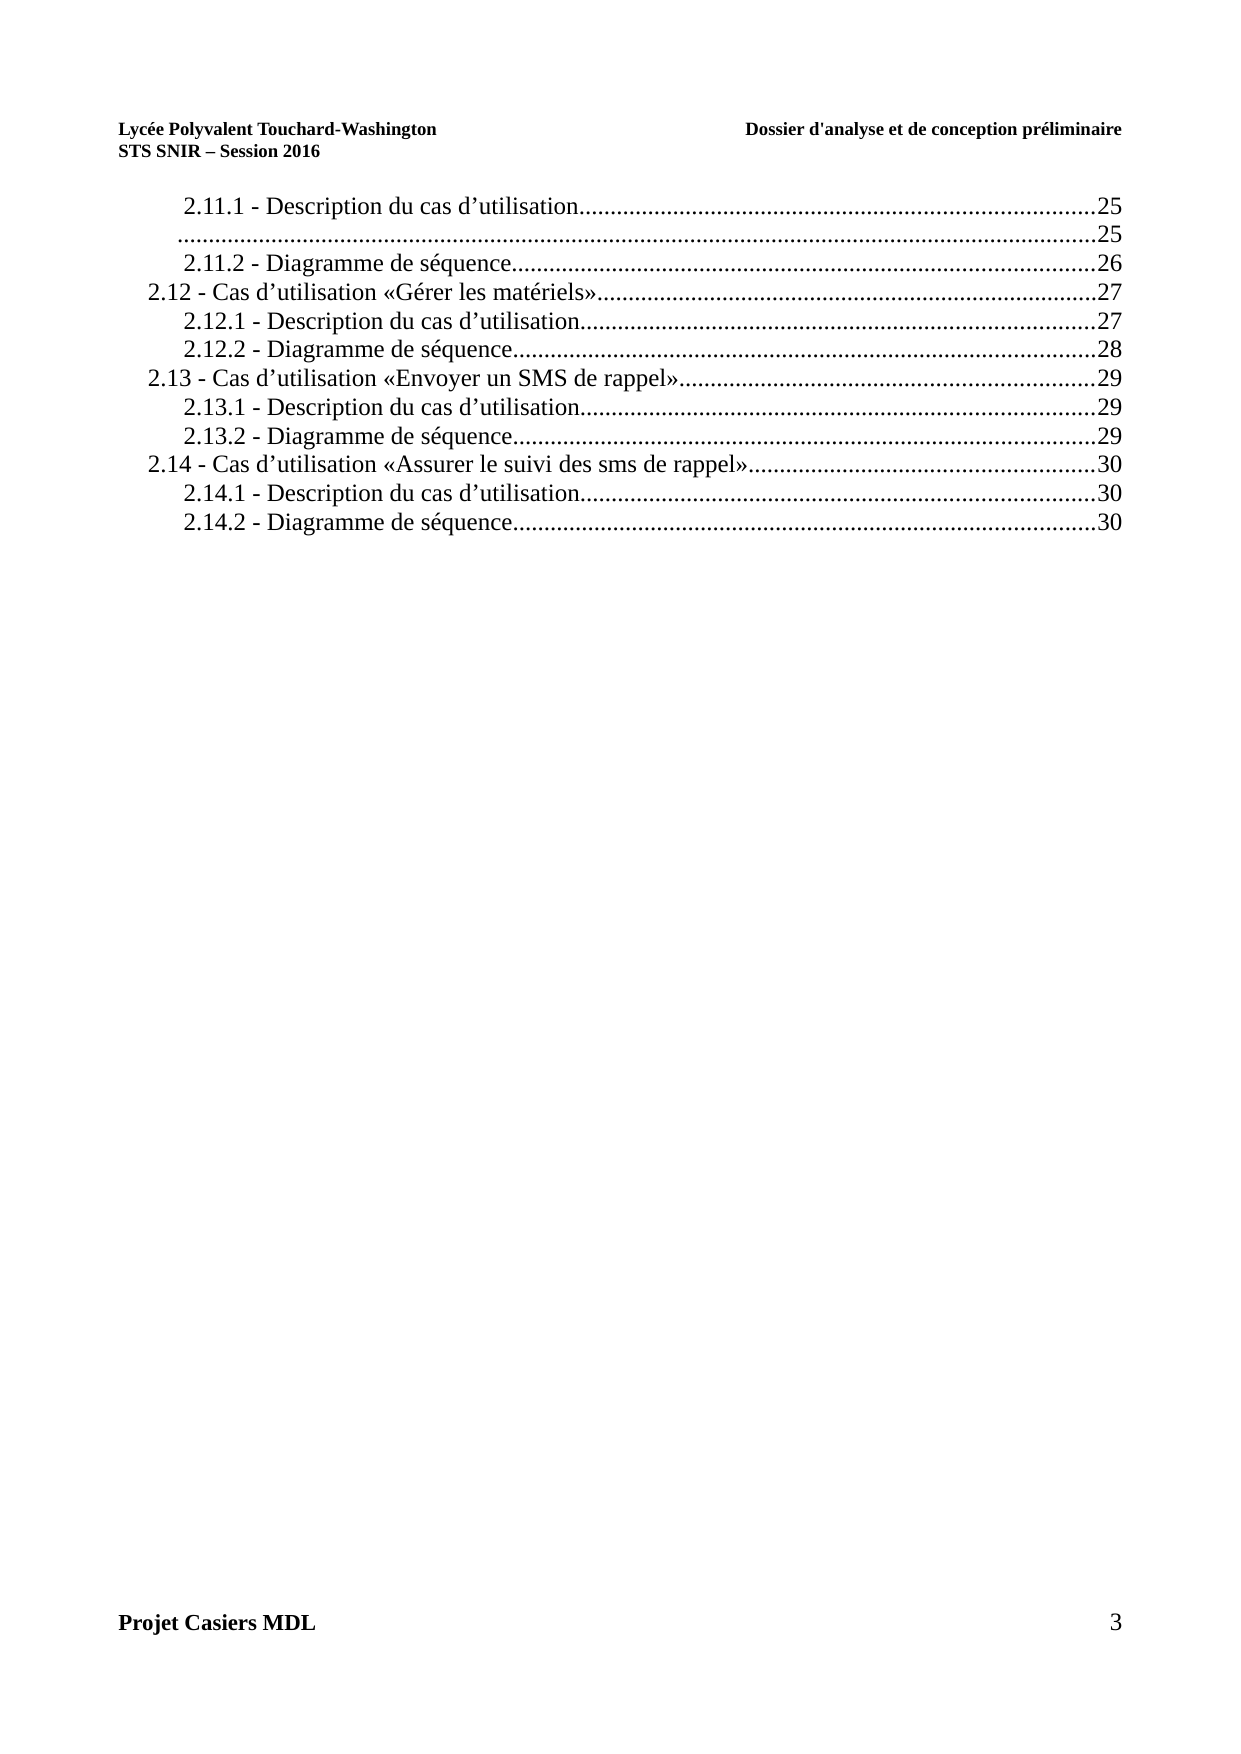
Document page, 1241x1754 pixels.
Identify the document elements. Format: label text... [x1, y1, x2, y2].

text 2.12 - Cas d’utilisation «Gérer les matériels» 27 [148, 277, 1122, 306]
text 2.13.2 - Diagramme de séquence 29 [177, 421, 1122, 449]
text 2.12.2 - Diagramme de séquence 28 [177, 334, 1122, 363]
text 2.13 - Cas d’utilisation «Envoyer un SMS de rappel» 29 [148, 363, 1122, 392]
text 2.11.1 - Description du cas d’utilisation 25 [177, 191, 1122, 219]
text 2.14.1 - Description du cas d’utilisation 30 [177, 478, 1122, 507]
text 2.13.1 - Description du cas d’utilisation 29 [177, 392, 1122, 421]
text 2.14.2 - Diagramme de séquence 30 [177, 507, 1122, 536]
text 2.12.1 - Description du cas d’utilisation 27 [177, 306, 1122, 334]
text 25 [177, 219, 1122, 248]
text 2.14 - Cas d’utilisation «Assurer le suivi des sms de rappel» 30 [148, 449, 1122, 478]
text 2.11.2 - Diagramme de séquence 26 [177, 248, 1122, 277]
